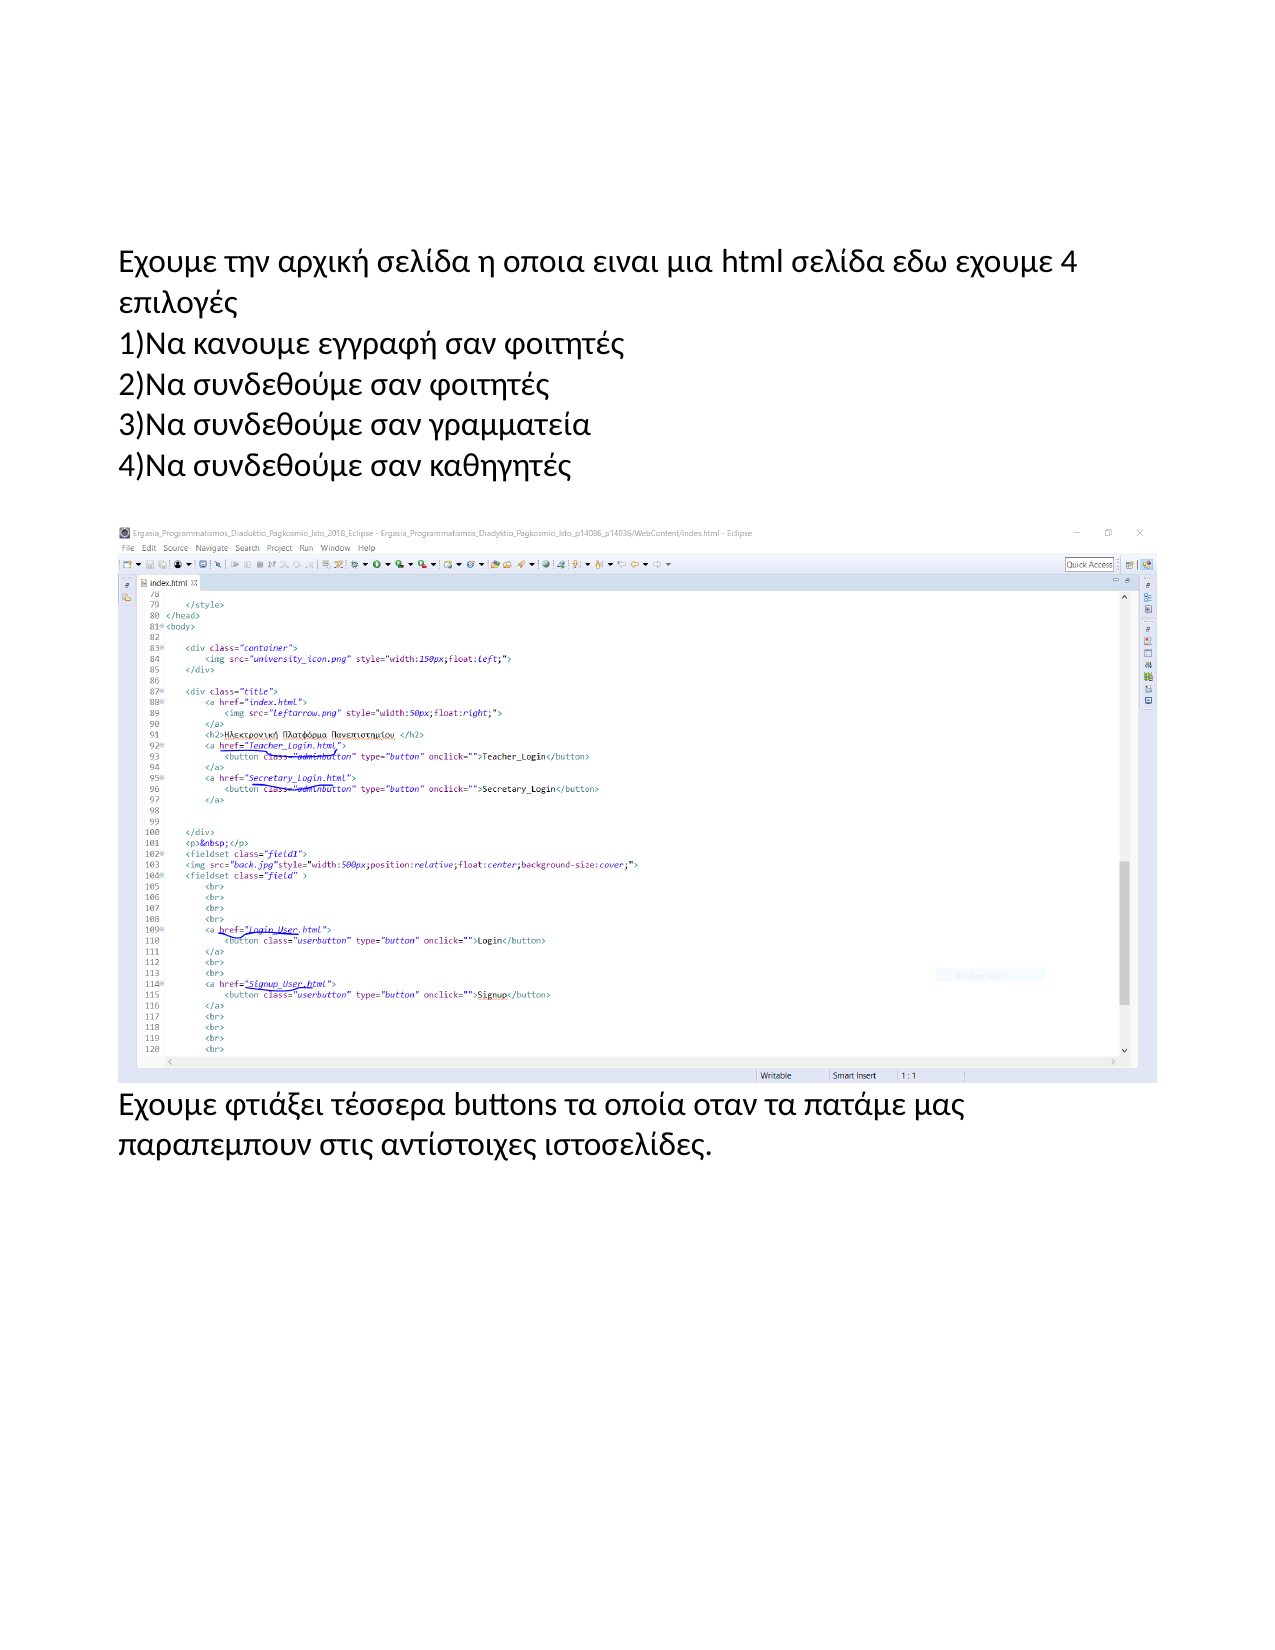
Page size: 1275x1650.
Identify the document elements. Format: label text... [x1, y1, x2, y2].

text 4)Να συνδεθούμε σαν καθηγητές [118, 444, 1157, 485]
text Εχουμε την αρχική σελίδα η οποια ειναι μια html σελίδα εδω εχουμε 4 επιλογές [118, 240, 1157, 322]
text 2)Να συνδεθούμε σαν φοιτητές [118, 362, 1157, 403]
text 1)Να κανουμε εγγραφή σαν φοιτητές [118, 322, 1157, 362]
picture [118, 525, 1157, 1083]
text 3)Να συνδεθούμε σαν γραμματεία [118, 403, 1157, 444]
text Εχουμε φτιάξει τέσσερα buttons τα οποία οταν τα πατάμε μας παραπεμπουν στις αντίστοιχες ιστοσελίδες. [118, 1083, 1157, 1164]
